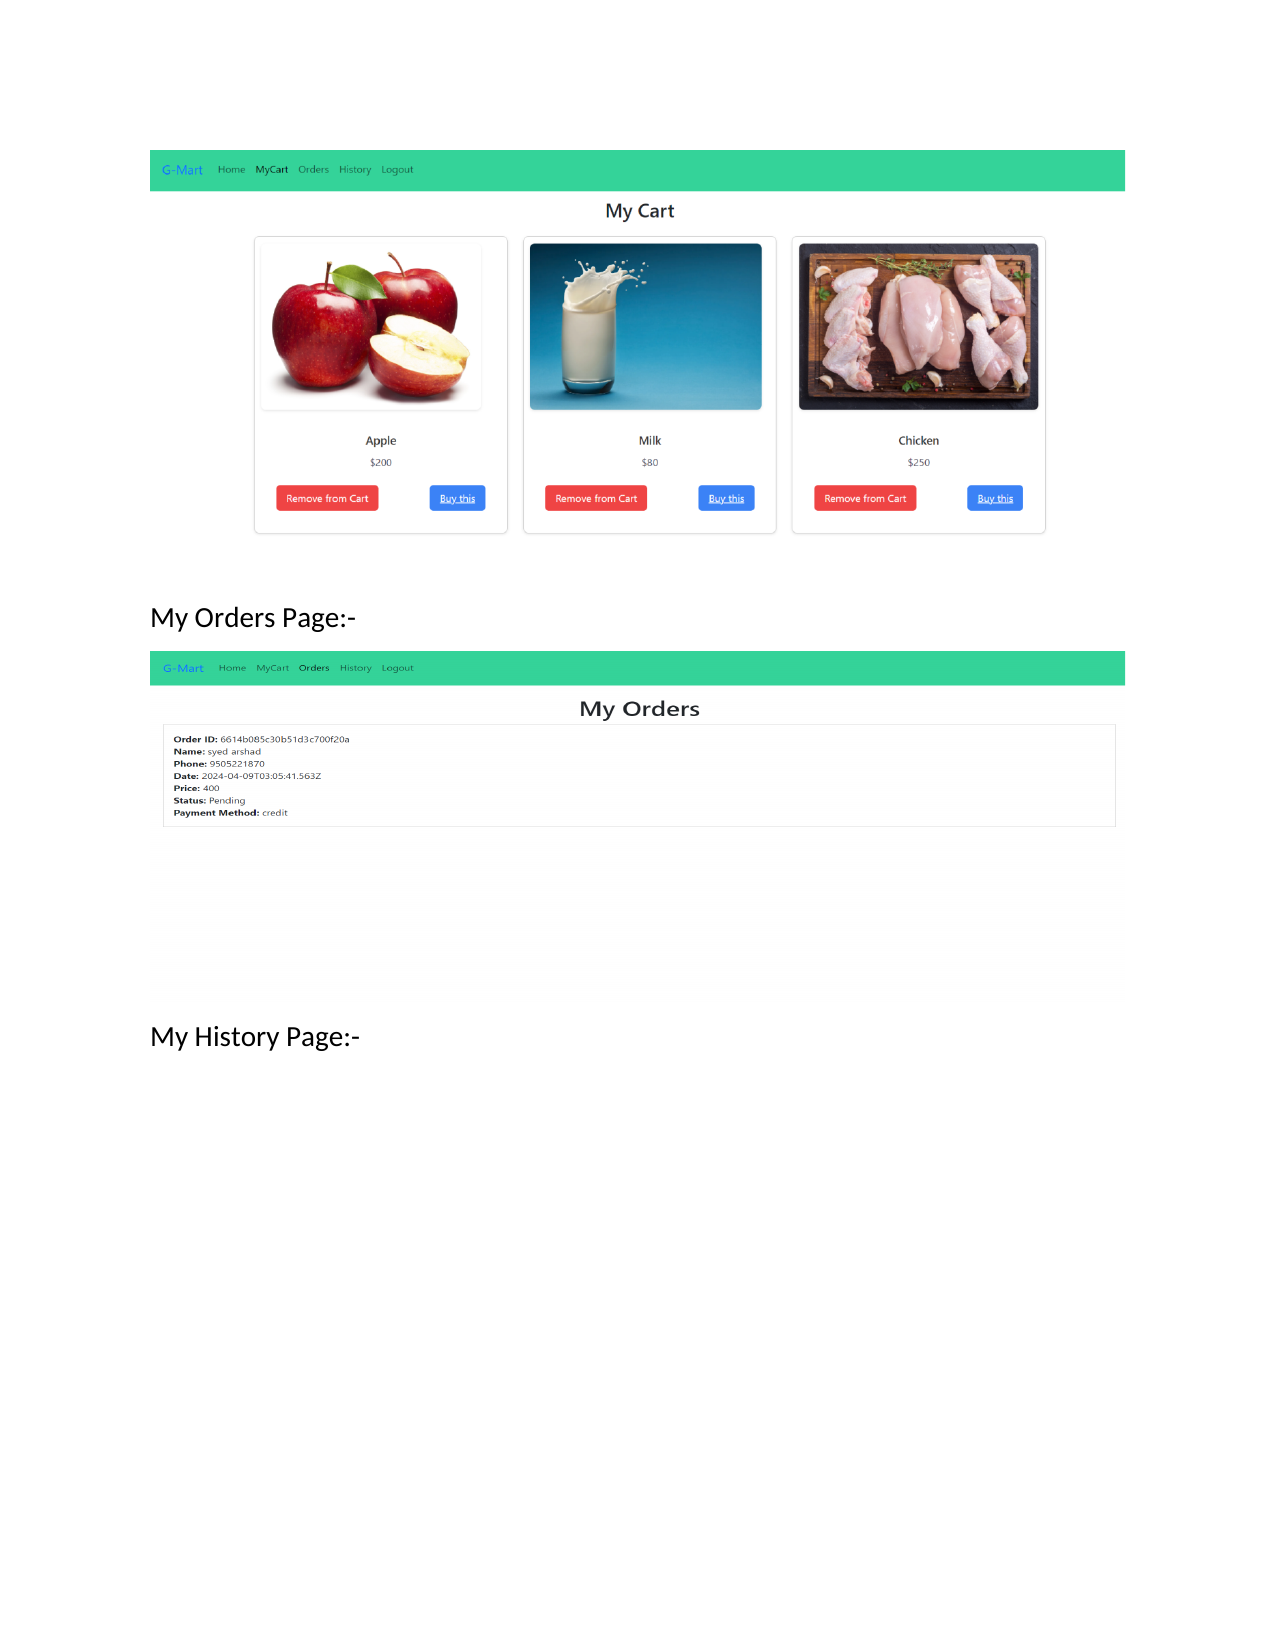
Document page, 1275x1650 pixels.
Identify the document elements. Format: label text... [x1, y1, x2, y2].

picture [150, 150, 1125, 583]
text My History Page:- [150, 1018, 1125, 1054]
picture [150, 651, 1125, 1002]
text My Orders Page:- [150, 599, 1125, 635]
